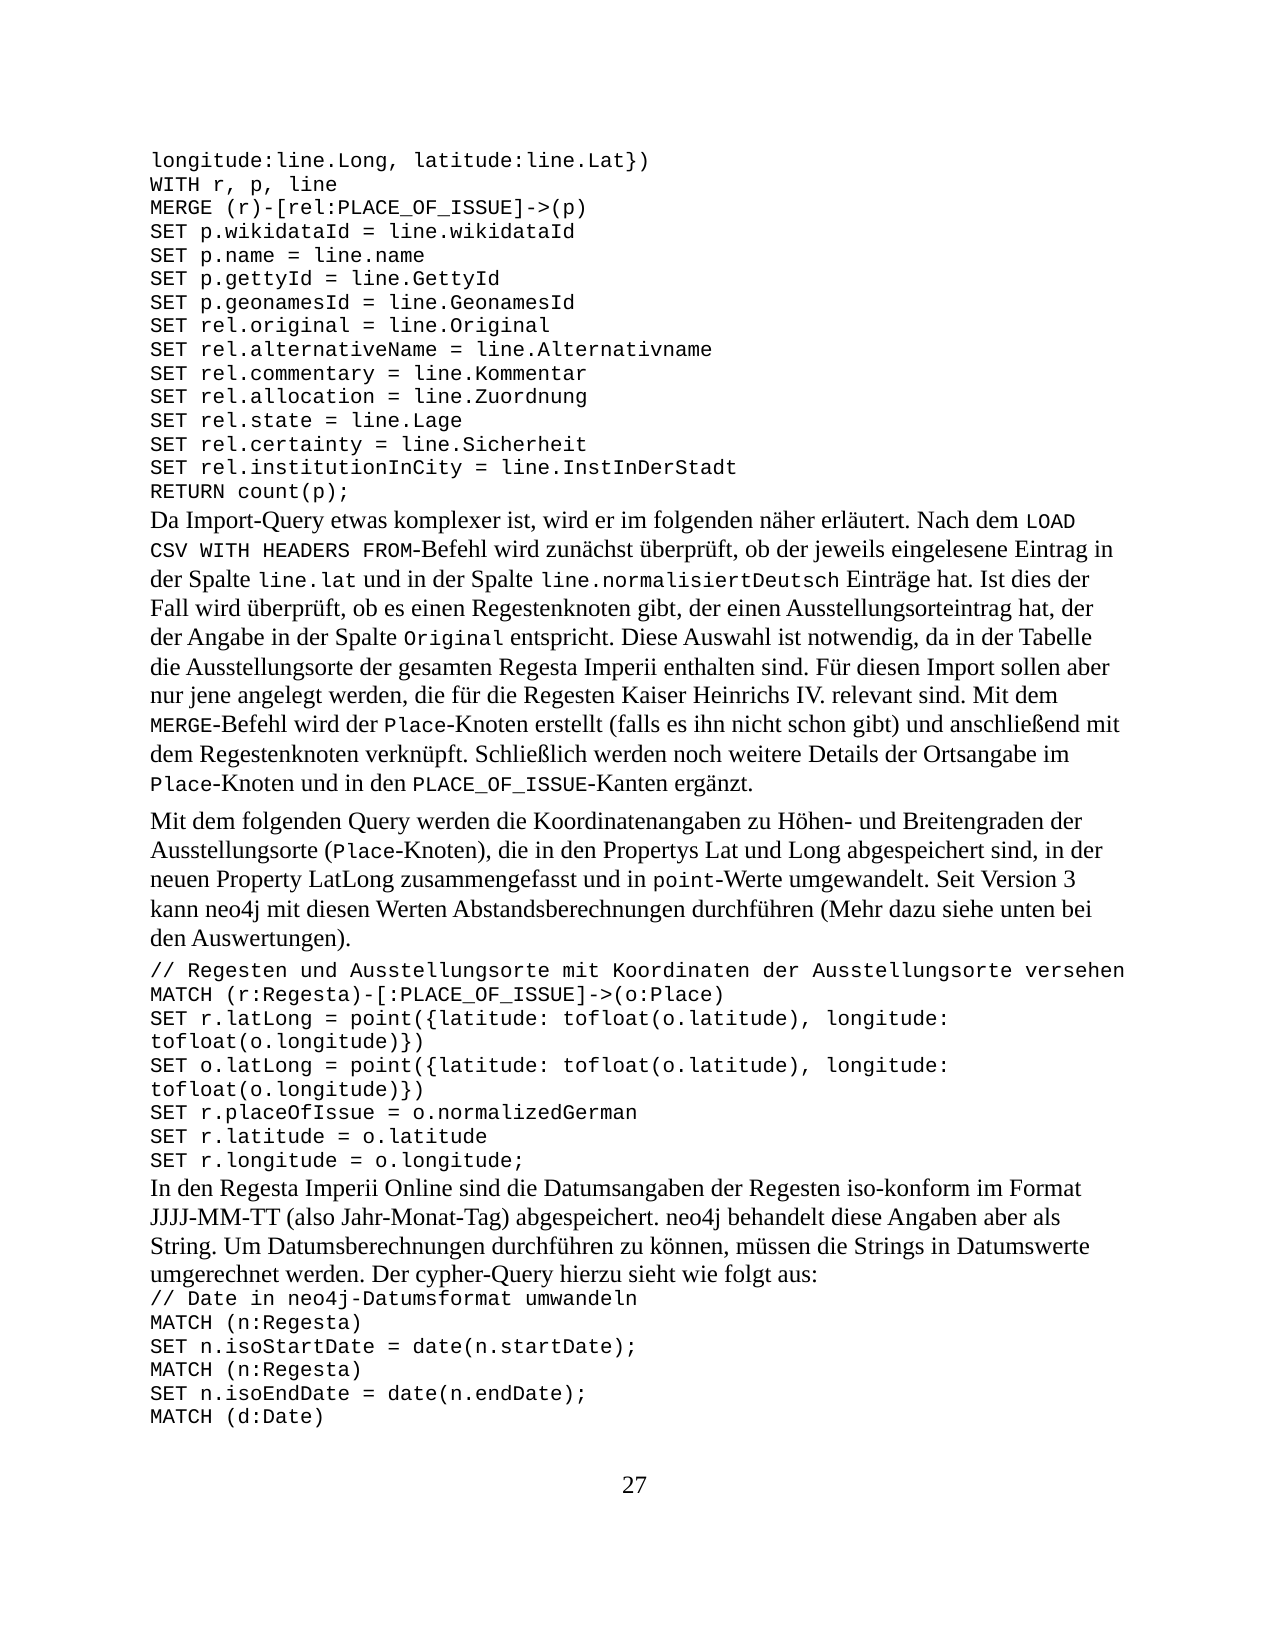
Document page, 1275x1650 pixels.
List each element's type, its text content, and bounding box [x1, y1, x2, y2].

text Mit dem folgenden Query werden die Koordinatenangaben zu Höhen- und Breitengraden der Ausstellungsorte (Place-Knoten), die in den Propertys Lat und Long abgespeichert sind, in der neuen Property LatLong zusammengefasst und in point-Werte umgewandelt. Seit Version 3 kann neo4j mit diesen Werten Abstandsberechnungen durchführen (Mehr dazu siehe unten bei den Auswertungen). [150, 806, 1125, 952]
text SET rel.allocation = line.Zuordnung [150, 386, 1125, 410]
text SET rel.original = line.Original [150, 316, 1125, 339]
text RETURN count(p); [150, 481, 1125, 505]
text SET rel.institutionInCity = line.InstInDerStadt [150, 457, 1125, 481]
text // Regesten und Ausstellungsorte mit Koordinaten der Ausstellungsorte versehen [150, 961, 1125, 984]
text MERGE (r)-[rel:PLACE_OF_ISSUE]->(p) [150, 197, 1125, 221]
text MATCH (r:Regesta)-[:PLACE_OF_ISSUE]->(o:Place) [150, 984, 1125, 1008]
text Da Import-Query etwas komplexer ist, wird er im folgenden näher erläutert. Nach dem LOAD CSV WITH HEADERS FROM-Befehl wird zunächst überprüft, ob der jeweils eingelesene Eintrag in der Spalte line.lat und in der Spalte line.normalisiertDeutsch Einträge hat. Ist dies der Fall wird überprüft, ob es einen Regestenknoten gibt, der einen Ausstellungsorteintrag hat, der der Angabe in der Spalte Original entspricht. Diese Auswahl ist notwendig, da in der Tabelle die Ausstellungsorte der gesamten Regesta Imperii enthalten sind. Für diesen Import sollen aber nur jene angelegt werden, die für die Regesten Kaiser Heinrichs IV. relevant sind. Mit dem MERGE-Befehl wird der Place-Knoten erstellt (falls es ihn nicht schon gibt) und anschließend mit dem Regestenknoten verknüpft. Schließlich werden noch weitere Details der Ortsangabe im Place-Knoten und in den PLACE_OF_ISSUE-Kanten ergänzt. [150, 505, 1125, 797]
text MATCH (n:Regesta) [150, 1312, 1125, 1336]
text In den Regesta Imperii Online sind die Datumsangaben der Regesten iso-konform im Format JJJJ-MM-TT (also Jahr-Monat-Tag) abgespeichert. neo4j behandelt diese Angaben aber als String. Um Datumsberechnungen durchführen zu können, müssen die Strings in Datumswerte umgerechnet werden. Der cypher-Query hierzu sieht wie folgt aus: [150, 1173, 1125, 1288]
text SET n.isoStartDate = date(n.startDate); [150, 1336, 1125, 1359]
text SET p.gettyId = line.GettyId [150, 268, 1125, 292]
text SET p.name = line.name [150, 244, 1125, 268]
text SET r.placeOfIssue = o.normalizedGerman [150, 1102, 1125, 1126]
text // Date in neo4j-Datumsformat umwandeln [150, 1288, 1125, 1312]
text SET rel.certainty = line.Sicherheit [150, 434, 1125, 457]
text SET n.isoEndDate = date(n.endDate); [150, 1383, 1125, 1407]
text SET rel.commentary = line.Kommentar [150, 363, 1125, 386]
text longitude:line.Long, latitude:line.Lat}) [150, 150, 1125, 174]
text SET o.latLong = point({latitude: tofloat(o.latitude), longitude: tofloat(o.longitude)}) [150, 1055, 1125, 1102]
text SET p.geonamesId = line.GeonamesId [150, 292, 1125, 316]
text SET rel.alternativeName = line.Alternativname [150, 339, 1125, 363]
text SET rel.state = line.Lage [150, 410, 1125, 434]
text MATCH (n:Regesta) [150, 1359, 1125, 1383]
text SET r.longitude = o.longitude; [150, 1150, 1125, 1173]
text SET r.latLong = point({latitude: tofloat(o.latitude), longitude: tofloat(o.longitude)}) [150, 1008, 1125, 1055]
text SET r.latitude = o.latitude [150, 1126, 1125, 1150]
text MATCH (d:Date) [150, 1407, 1125, 1430]
text SET p.wikidataId = line.wikidataId [150, 221, 1125, 244]
text WITH r, p, line [150, 174, 1125, 197]
